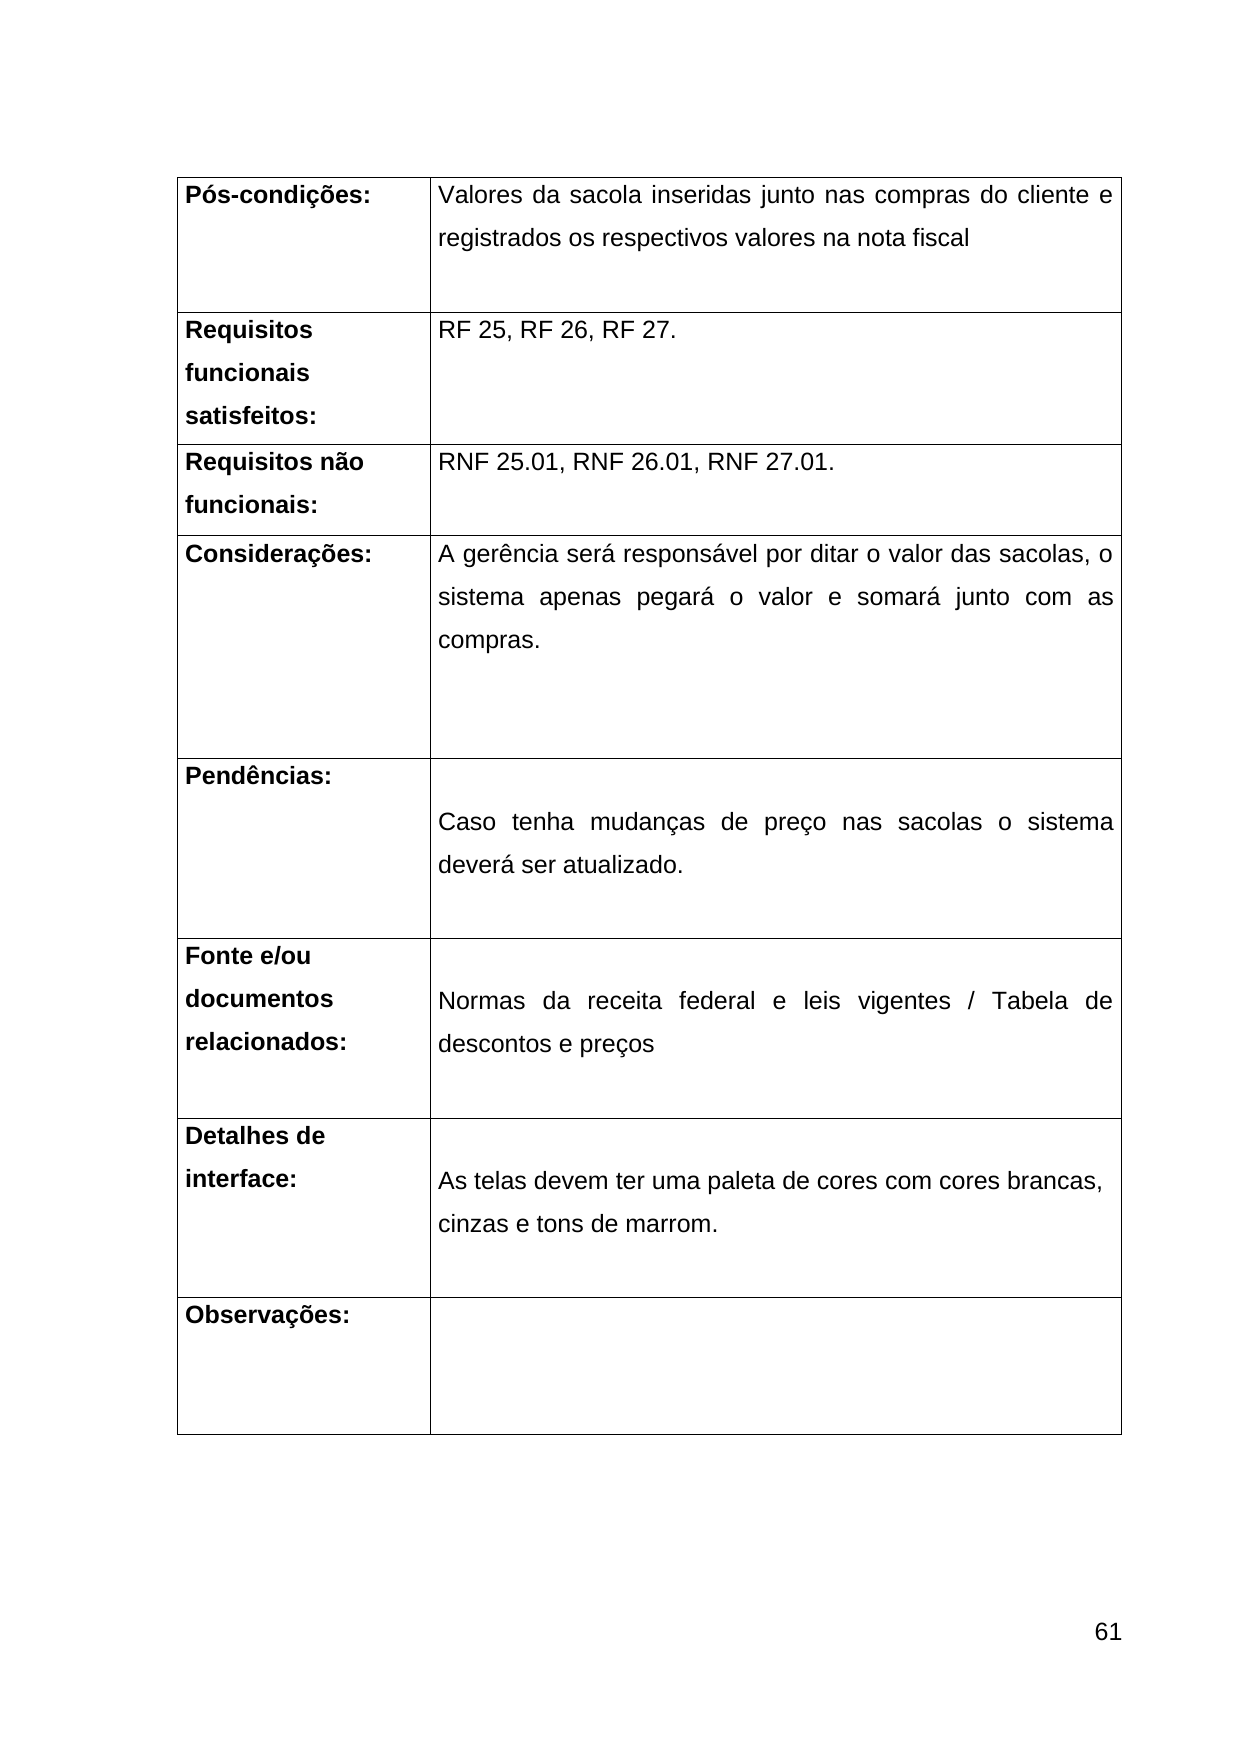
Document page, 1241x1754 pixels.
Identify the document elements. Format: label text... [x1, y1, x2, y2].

table_cell Caso tenha mudanças de preço nas sacolas o sistema deverá ser atualizado. [431, 759, 1121, 938]
table_cell RNF 25.01, RNF 26.01, RNF 27.01. [431, 445, 1121, 535]
table_cell Requisitos não funcionais: [178, 445, 430, 535]
table_cell Fonte e/ou documentos relacionados: [178, 939, 430, 1118]
table_cell Normas da receita federal e leis vigentes / Tabela de descontos e preços [431, 939, 1121, 1118]
table_cell Pós-condições: [178, 178, 430, 312]
table_cell Considerações: [178, 536, 430, 758]
table_cell Pendências: [178, 759, 430, 938]
table_cell Valores da sacola inseridas junto nas compras do cliente e registrados os respectivos valores na nota fiscal [431, 178, 1121, 312]
table_cell Detalhes de interface: [178, 1119, 430, 1297]
table_cell RF 25, RF 26, RF 27. [431, 313, 1121, 444]
table_cell Requisitos funcionais satisfeitos: [178, 313, 430, 444]
table_cell A gerência será responsável por ditar o valor das sacolas, o sistema apenas pegará o valor e somará junto com as compras. [431, 536, 1121, 758]
table_cell Observações: [178, 1298, 430, 1434]
table_cell [431, 1298, 1121, 1434]
table_cell As telas devem ter uma paleta de cores com cores brancas, cinzas e tons de marrom. [431, 1119, 1121, 1297]
